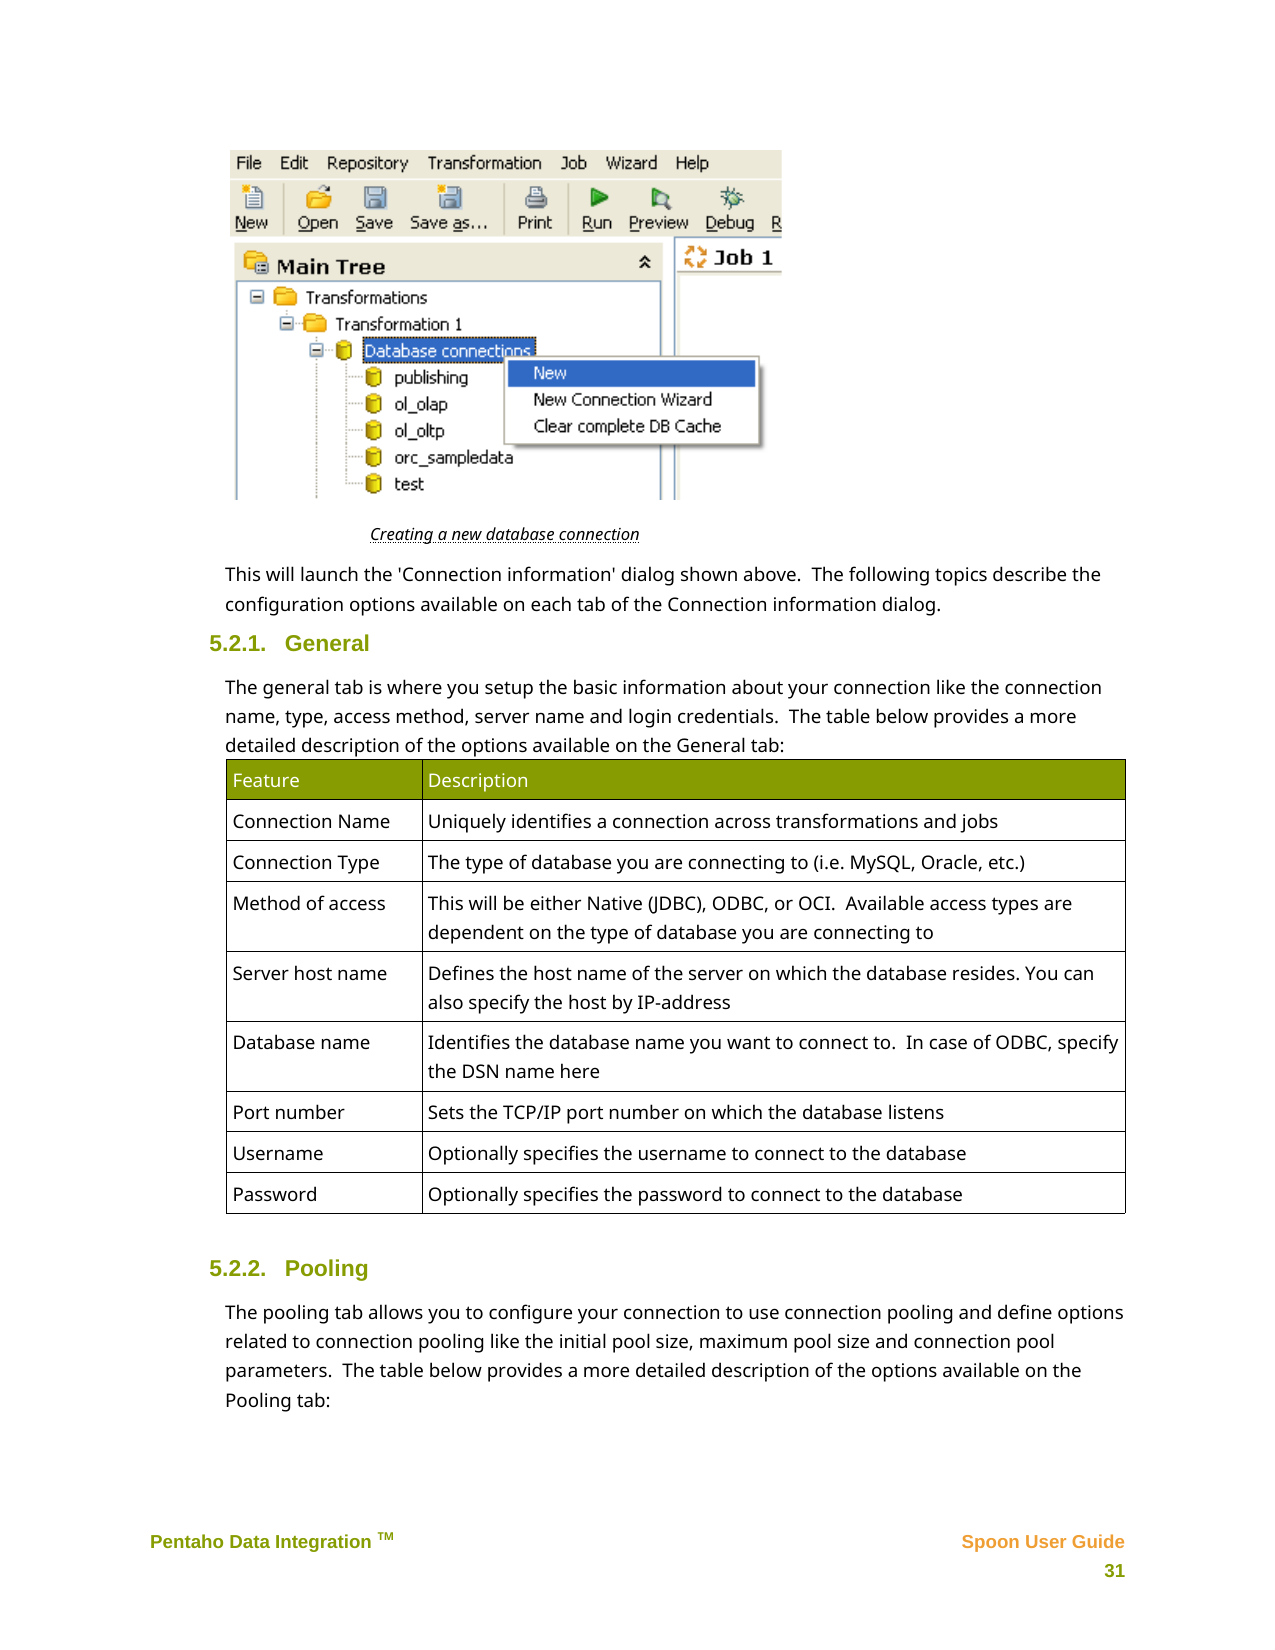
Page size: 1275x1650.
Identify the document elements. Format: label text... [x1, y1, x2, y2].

table_cell Method of access [227, 882, 422, 951]
table_cell The type of database you are connecting to (i.e. MySQL, Oracle, etc.) [423, 841, 1125, 881]
table_header Feature [227, 760, 422, 799]
table_cell Server host name [227, 952, 422, 1021]
table_cell Sets the TCP/IP port number on which the database listens [423, 1092, 1125, 1131]
table_cell Port number [227, 1092, 422, 1131]
picture [230, 150, 782, 500]
table_cell Optionally specifies the username to connect to the database [423, 1132, 1125, 1172]
table_cell Password [227, 1173, 422, 1213]
table_cell Uniquely identifies a connection across transformations and jobs [423, 800, 1125, 840]
table_cell Username [227, 1132, 422, 1172]
text Creating a new database connection [230, 523, 782, 545]
table_cell Connection Name [227, 800, 422, 840]
table_cell Database name [227, 1022, 422, 1091]
table_cell Optionally specifies the password to connect to the database [423, 1173, 1125, 1213]
table_cell This will be either Native (JDBC), ODBC, or OCI. Available access types are dependent on the type of database you are connecting to [423, 882, 1125, 951]
table_cell Defines the host name of the server on which the database resides. You can also specify the host by IP-address [423, 952, 1125, 1021]
table_cell Connection Type [227, 841, 422, 881]
text This will launch the 'Connection information' dialog shown above. The following topics describe the configuration options available on each tab of the Connection information dialog. [225, 150, 1125, 617]
text The general tab is where you setup the basic information about your connection like the connection name, type, access method, server name and login credentials. The table below provides a more detailed description of the options available on the General tab: [225, 671, 1125, 759]
subtitle General [209, 624, 1125, 659]
subtitle Pooling [209, 1249, 1125, 1284]
text The pooling tab allows you to configure your connection to use connection pooling and define options related to connection pooling like the initial pool size, maximum pool size and connection pool parameters. The table below provides a more detailed description of the options available on the Pooling tab: [225, 1296, 1125, 1413]
table_cell Identifies the database name you want to connect to. In case of ODBC, specify the DSN name here [423, 1022, 1125, 1091]
table_header Description [423, 760, 1125, 799]
